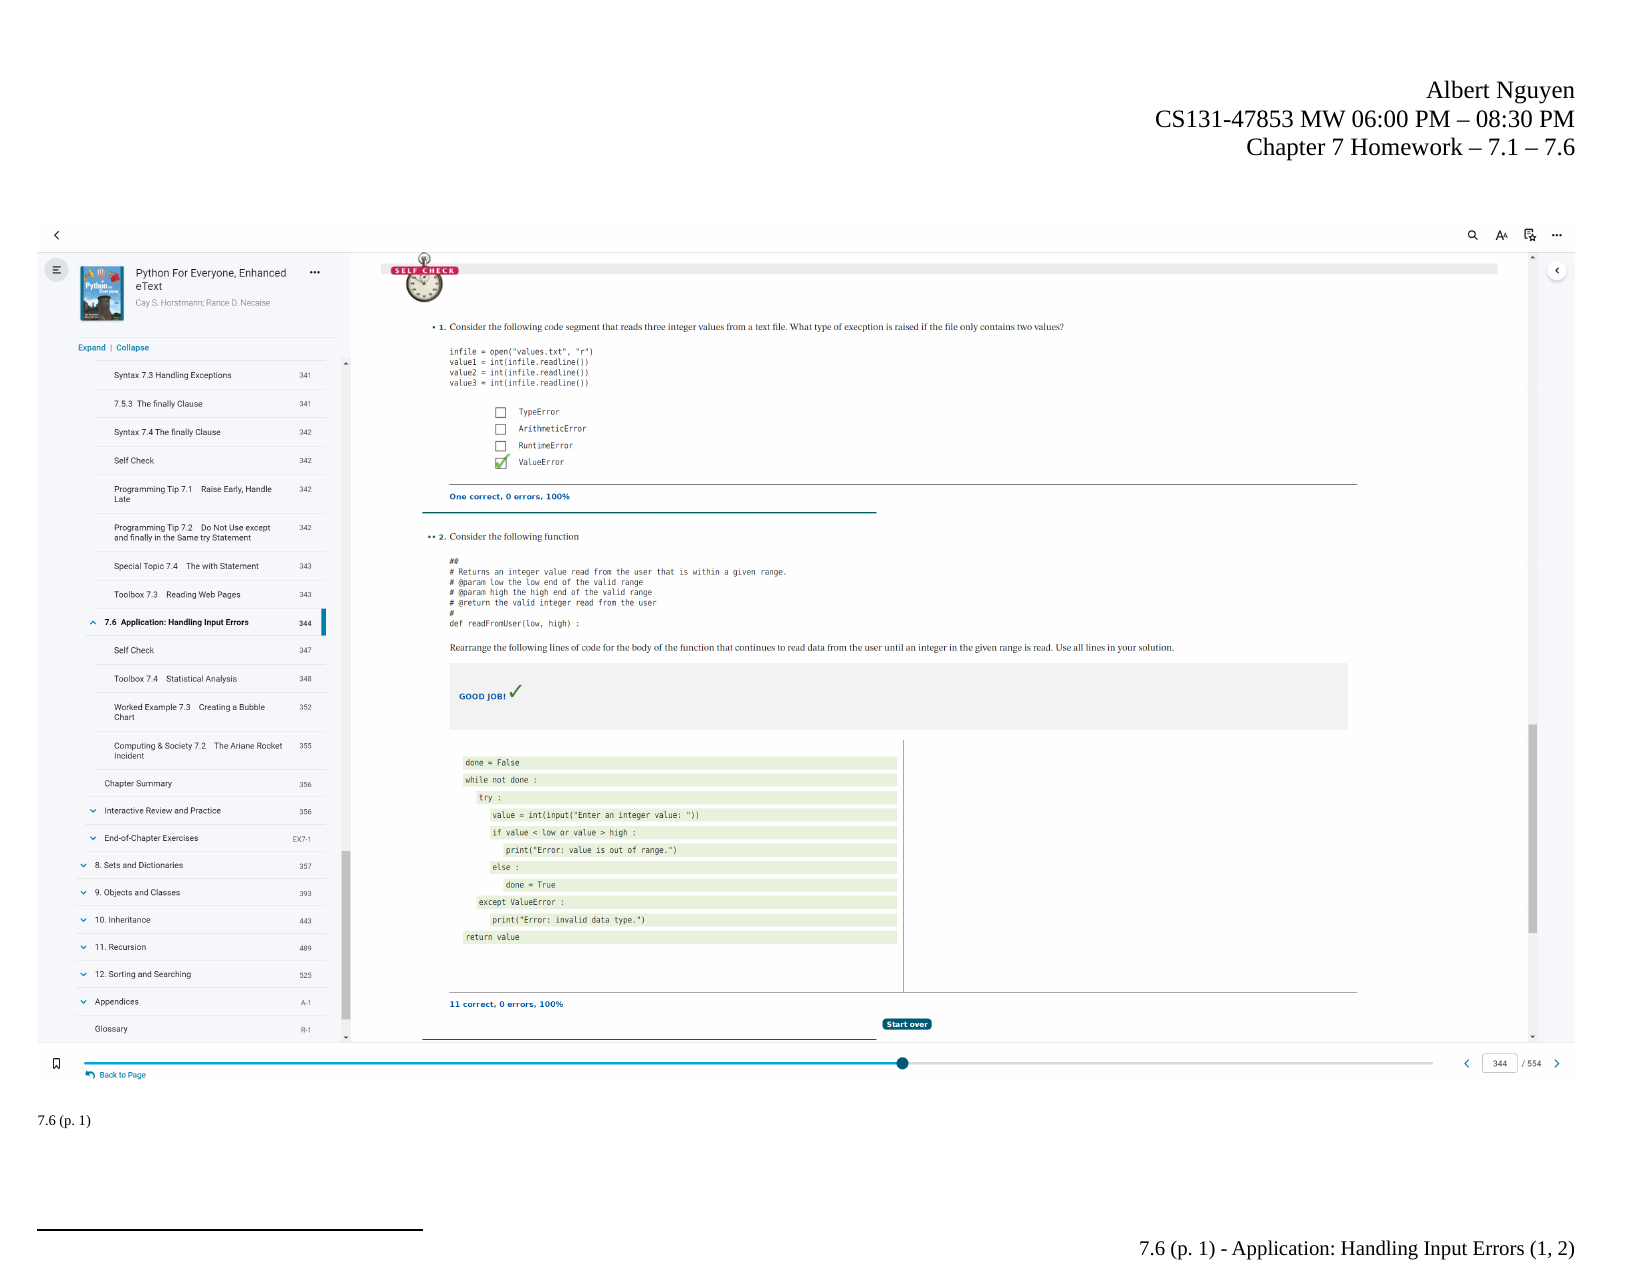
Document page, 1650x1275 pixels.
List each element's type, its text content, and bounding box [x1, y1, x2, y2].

text - Application: Handling Input Errors (1, 2) [37, 1236, 1575, 1260]
picture [37, 218, 1575, 1084]
